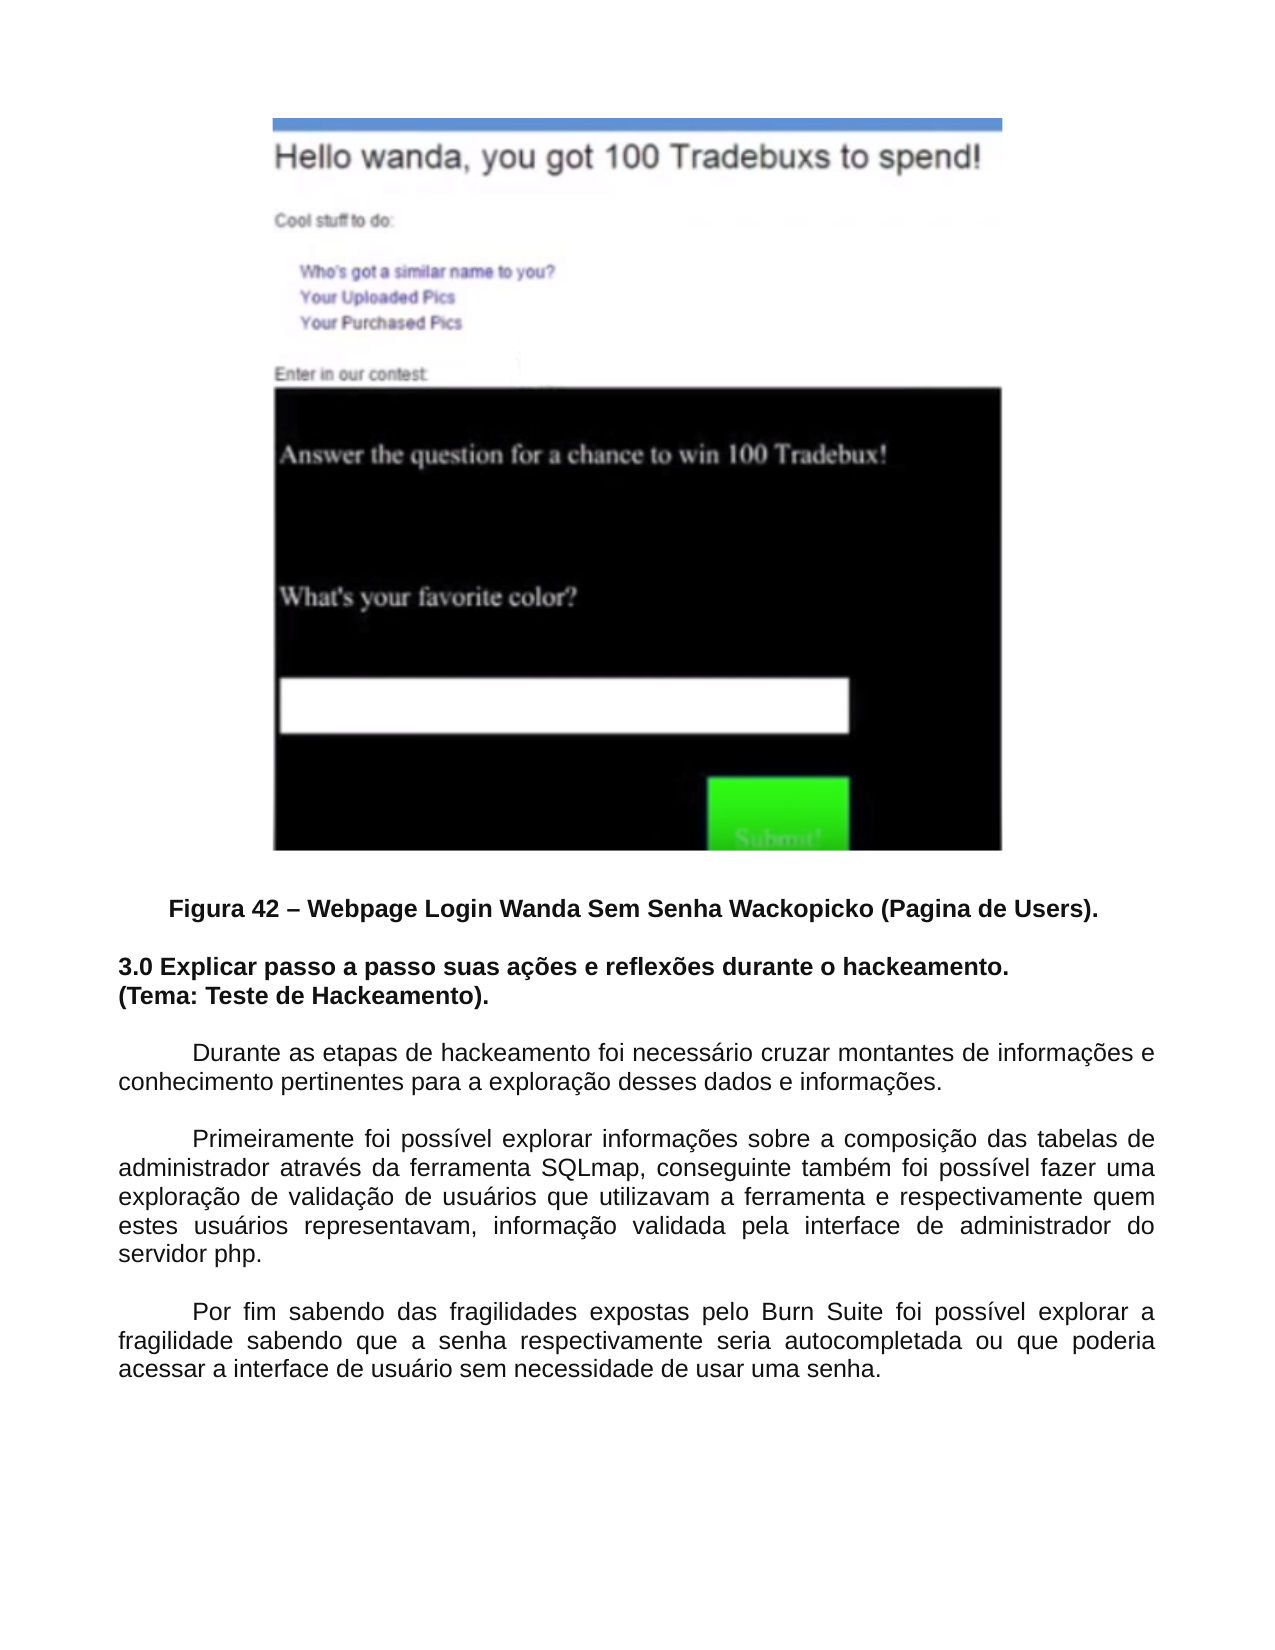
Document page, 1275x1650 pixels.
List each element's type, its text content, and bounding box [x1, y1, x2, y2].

text (Tema: Teste de Hackeamento). [118, 981, 1157, 1009]
text Durante as etapas de hackeamento foi necessário cruzar montantes de informações e conhecimento pertinentes para a exploração desses dados e informações. [118, 1038, 1157, 1096]
picture [272, 118, 1003, 854]
text 3.0 Explicar passo a passo suas ações e reflexões durante o hackeamento. [118, 952, 1157, 981]
text Primeiramente foi possível explorar informações sobre a composição das tabelas de administrador através da ferramenta SQLmap, conseguinte também foi possível fazer uma exploração de validação de usuários que utilizavam a ferramenta e respectivamente quem estes usuários representavam, informação validada pela interface de administrador do servidor php. [118, 1124, 1157, 1268]
text Por fim sabendo das fragilidades expostas pelo Burn Suite foi possível explorar a fragilidade sabendo que a senha respectivamente seria autocompletada ou que poderia acessar a interface de usuário sem necessidade de usar uma senha. [118, 1297, 1157, 1383]
text Figura 42 – Webpage Login Wanda Sem Senha Wackopicko (Pagina de Users). [118, 894, 1157, 923]
